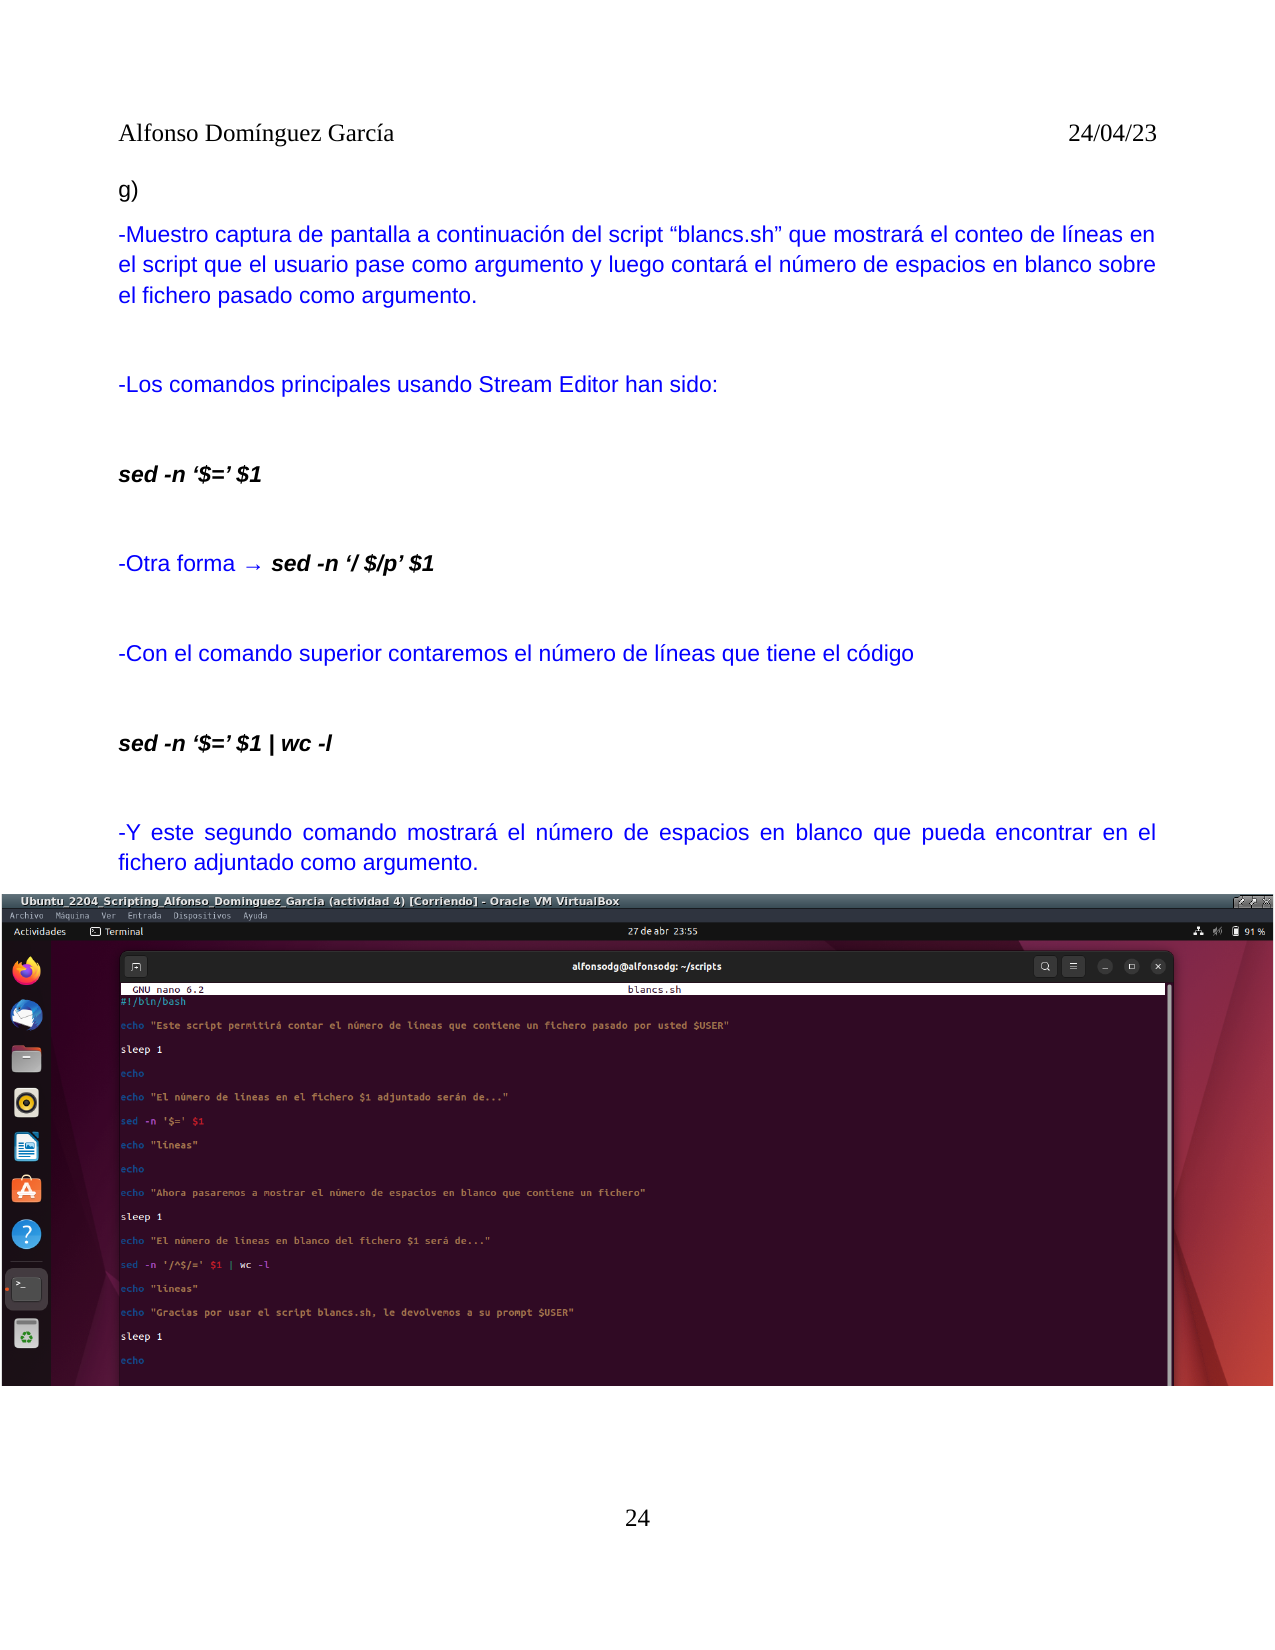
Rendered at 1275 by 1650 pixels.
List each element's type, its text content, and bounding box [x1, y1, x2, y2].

text -Y este segundo comando mostrará el número de espacios en blanco que pueda encontrar en el fichero adjuntado como argumento. [118, 819, 1157, 876]
text -Con el comando superior contaremos el número de líneas que tiene el código [118, 640, 1157, 666]
text sed -n ‘$=’ $1 | wc -l [118, 729, 1157, 756]
text -Los comandos principales usando Stream Editor han sido: [118, 371, 1157, 397]
picture [1, 894, 1274, 1386]
text sed -n ‘$=’ $1 [118, 461, 1157, 487]
text -Muestro captura de pantalla a continuación del script “blancs.sh” que mostrará el conteo de líneas en el script que el usuario pase como argumento y luego contará el número de espacios en blanco sobre el fichero pasado como argumento. [118, 221, 1157, 308]
text g) [118, 176, 1157, 203]
text -Otra forma → sed -n ‘/ $/p’ $1 [118, 550, 1157, 577]
